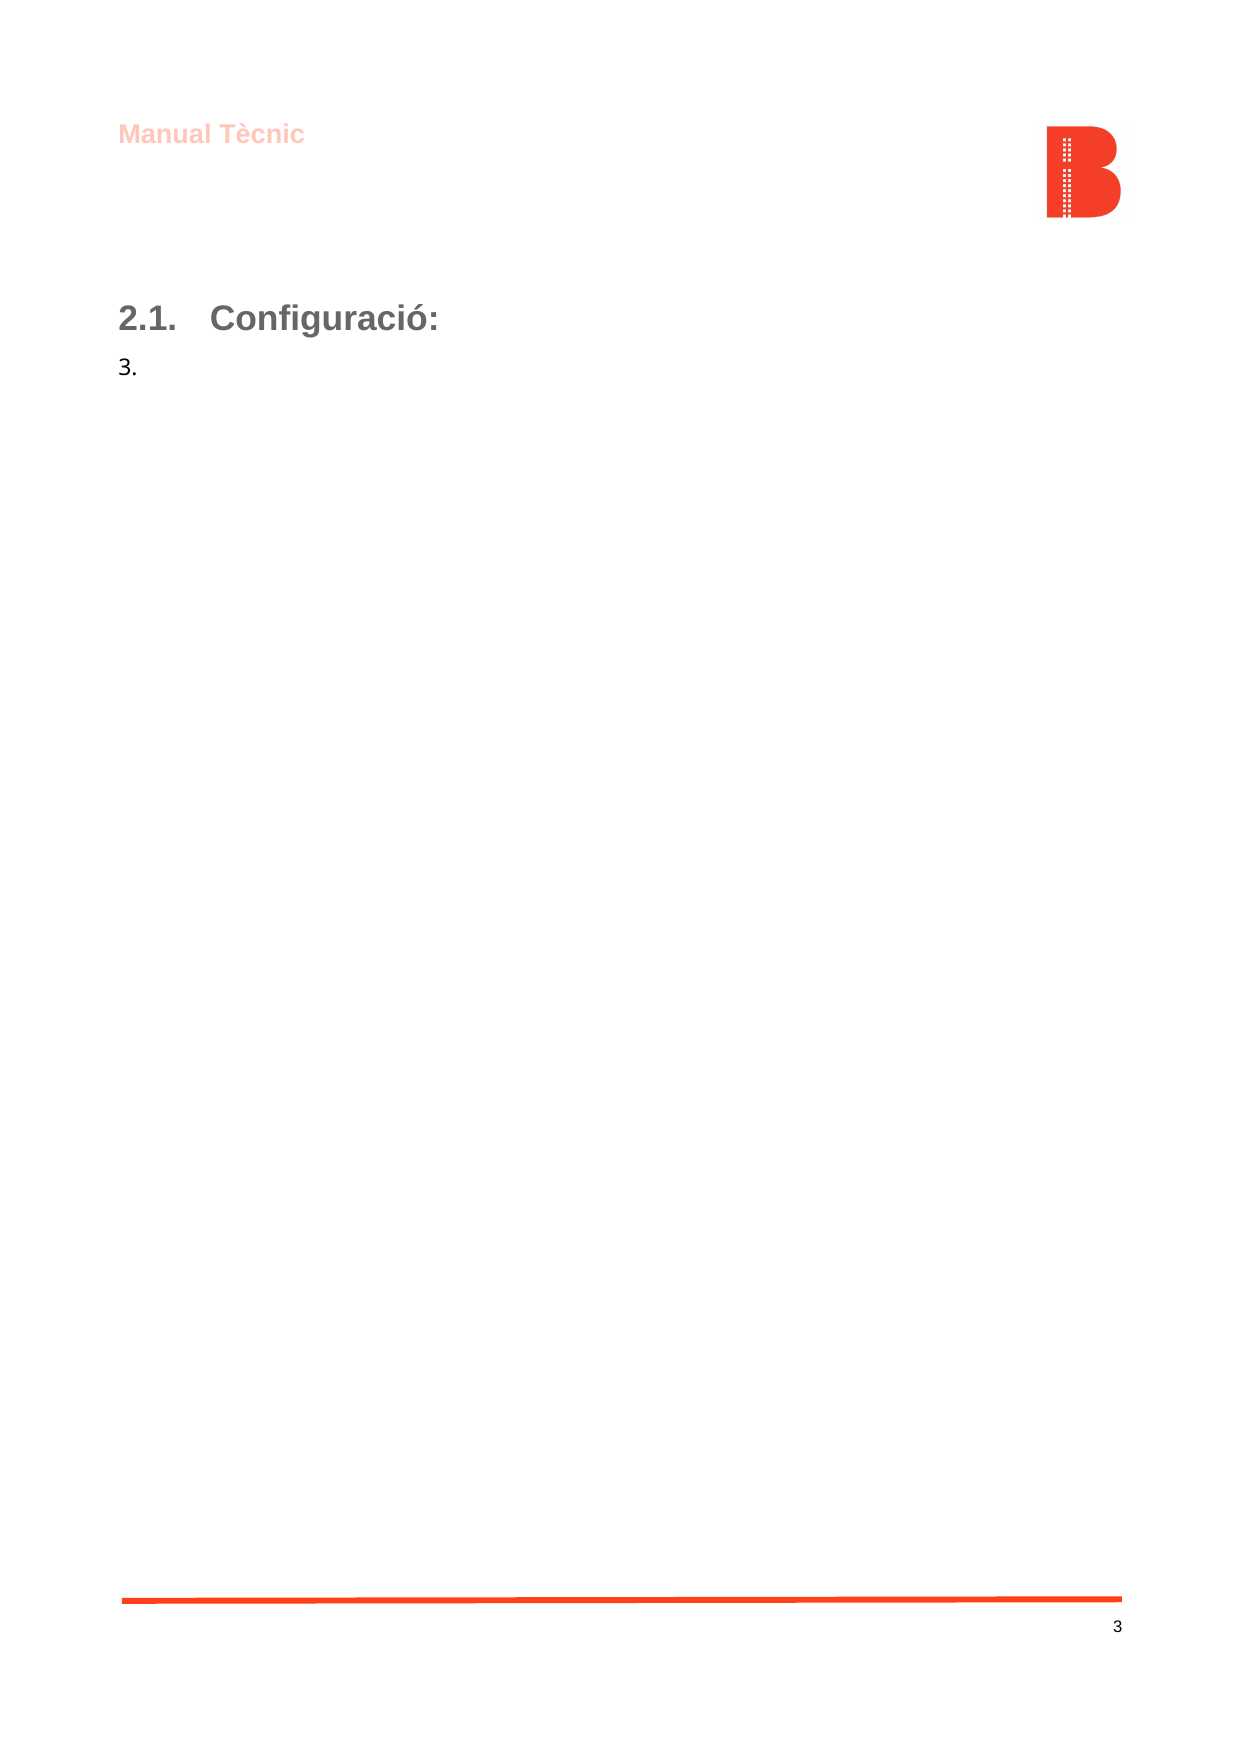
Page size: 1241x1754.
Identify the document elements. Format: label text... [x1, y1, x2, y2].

subtitle Configuració: [118, 298, 1122, 338]
picture [1036, 124, 1130, 221]
